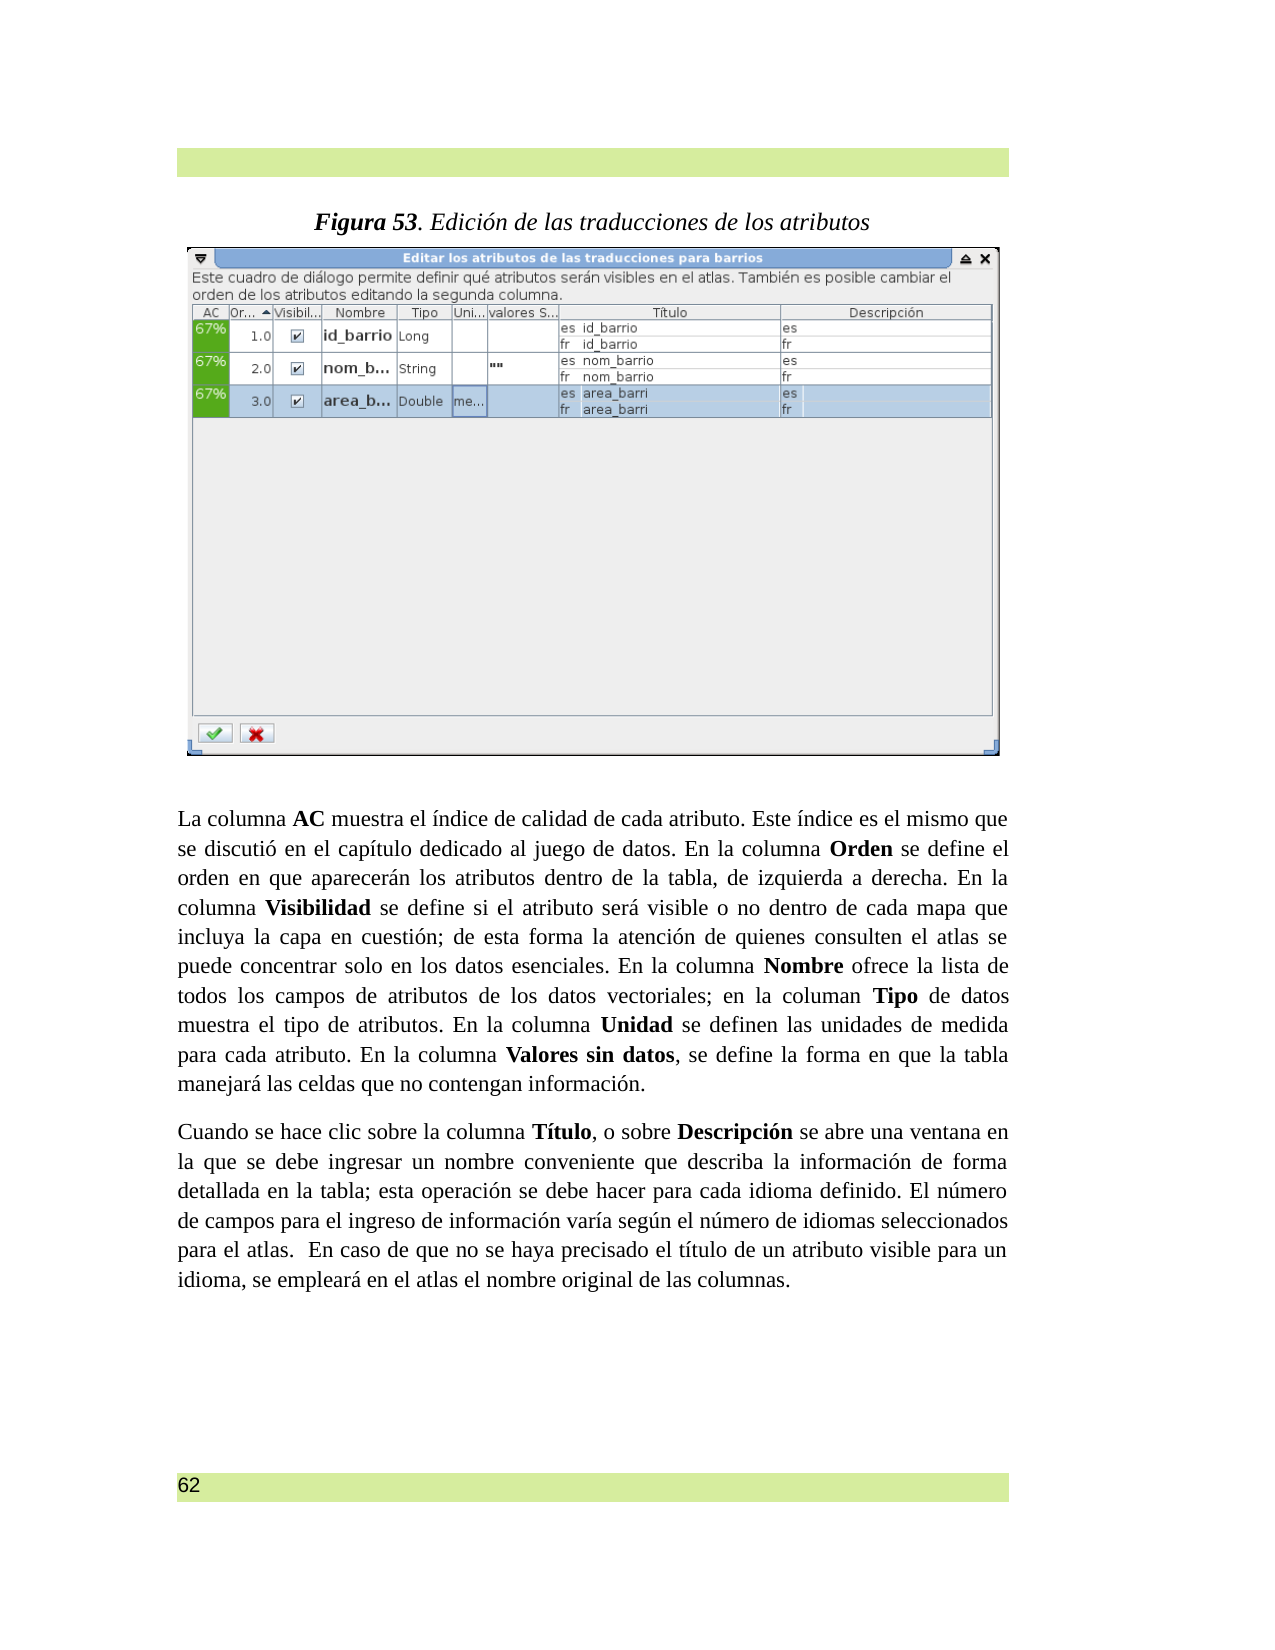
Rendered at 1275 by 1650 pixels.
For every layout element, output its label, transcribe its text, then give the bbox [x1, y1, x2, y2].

picture [187, 247, 1000, 756]
text Figura 53. Edición de las traducciones de los atributos [177, 207, 1009, 235]
text Cuando se hace clic sobre la columna Título, o sobre Descripción se abre una ventana en la que se debe ingresar un nombre conveniente que describa la información de forma detallada en la tabla; esta operación se debe hacer para cada idioma definido. El número de campos para el ingreso de información varía según el número de idiomas seleccionados para el atlas. En caso de que no se haya precisado el título de un atributo visible para un idioma, se empleará en el atlas el nombre original de las columnas. [177, 1116, 1009, 1293]
text La columna AC muestra el índice de calidad de cada atributo. Este índice es el mismo que se discutió en el capítulo dedicado al juego de datos. En la columna Orden se define el orden en que aparecerán los atributos dentro de la tabla, de izquierda a derecha. En la columna Visibilidad se define si el atributo será visible o no dentro de cada mapa que incluya la capa en cuestión; de esta forma la atención de quienes consulten el atlas se puede concentrar solo en los datos esenciales. En la columna Nombre ofrece la lista de todos los campos de atributos de los datos vectoriales; en la columan Tipo de datos muestra el tipo de atributos. En la columna Unidad se definen las unidades de medida para cada atributo. En la columna Valores sin datos, se define la forma en que la tabla manejará las celdas que no contengan información. [177, 803, 1009, 1098]
